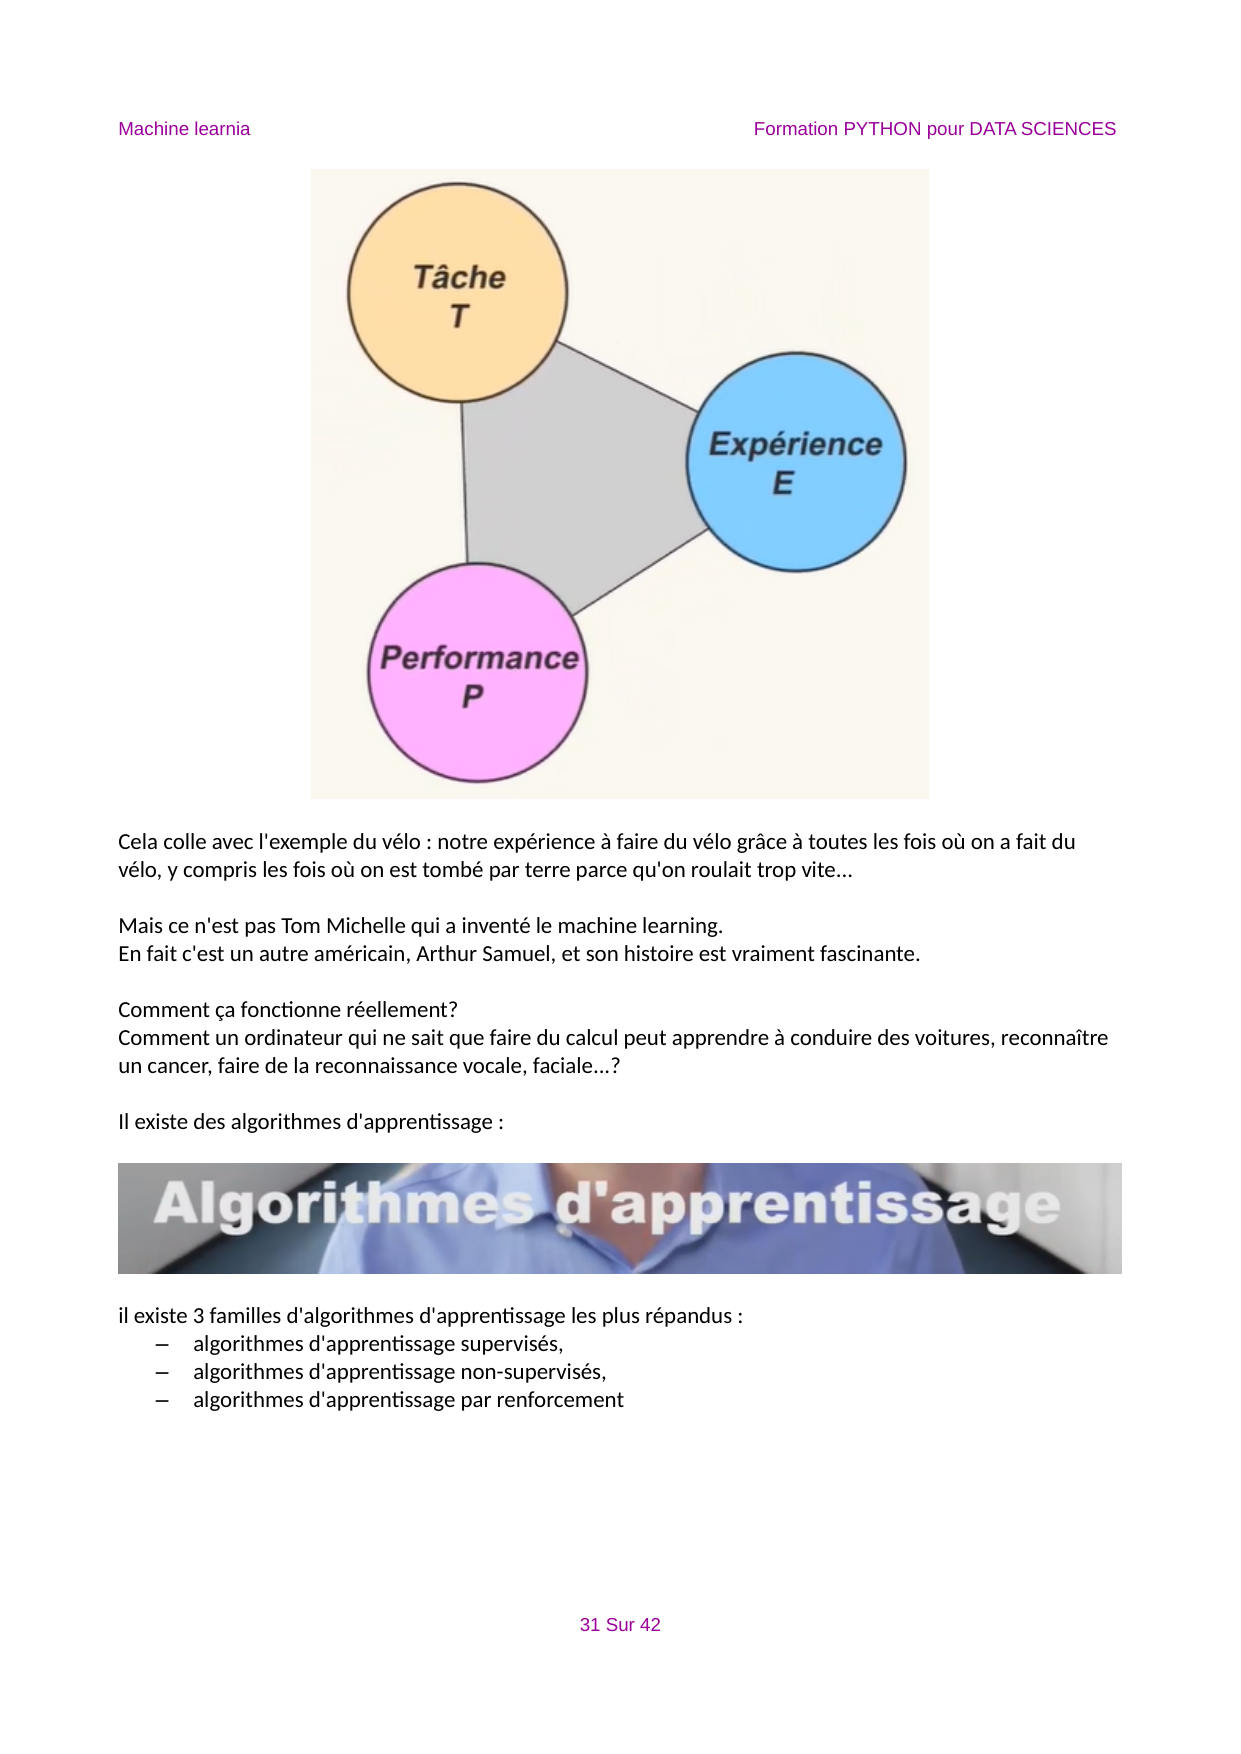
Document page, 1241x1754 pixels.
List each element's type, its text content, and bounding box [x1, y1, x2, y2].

text Mais ce n'est pas Tom Michelle qui a inventé le machine learning. [118, 911, 1122, 939]
picture [310, 169, 930, 799]
list algorithmes d'apprentissage par renforcement [156, 1385, 1122, 1413]
list algorithmes d'apprentissage non-supervisés, [156, 1357, 1122, 1385]
text Il existe des algorithmes d'apprentissage : [118, 1107, 1122, 1135]
text Comment ça fonctionne réellement? [118, 995, 1122, 1023]
text Cela colle avec l'exemple du vélo : notre expérience à faire du vélo grâce à toutes les fois où on a fait du vélo, y compris les fois où on est tombé par terre parce qu'on roulait trop vite... [118, 827, 1122, 883]
text il existe 3 familles d'algorithmes d'apprentissage les plus répandus : [118, 1301, 1122, 1329]
text En fait c'est un autre américain, Arthur Samuel, et son histoire est vraiment fascinante. [118, 939, 1122, 967]
picture [118, 1163, 1122, 1274]
list algorithmes d'apprentissage supervisés, [156, 1329, 1122, 1357]
text Comment un ordinateur qui ne sait que faire du calcul peut apprendre à conduire des voitures, reconnaître un cancer, faire de la reconnaissance vocale, faciale...? [118, 1023, 1122, 1079]
